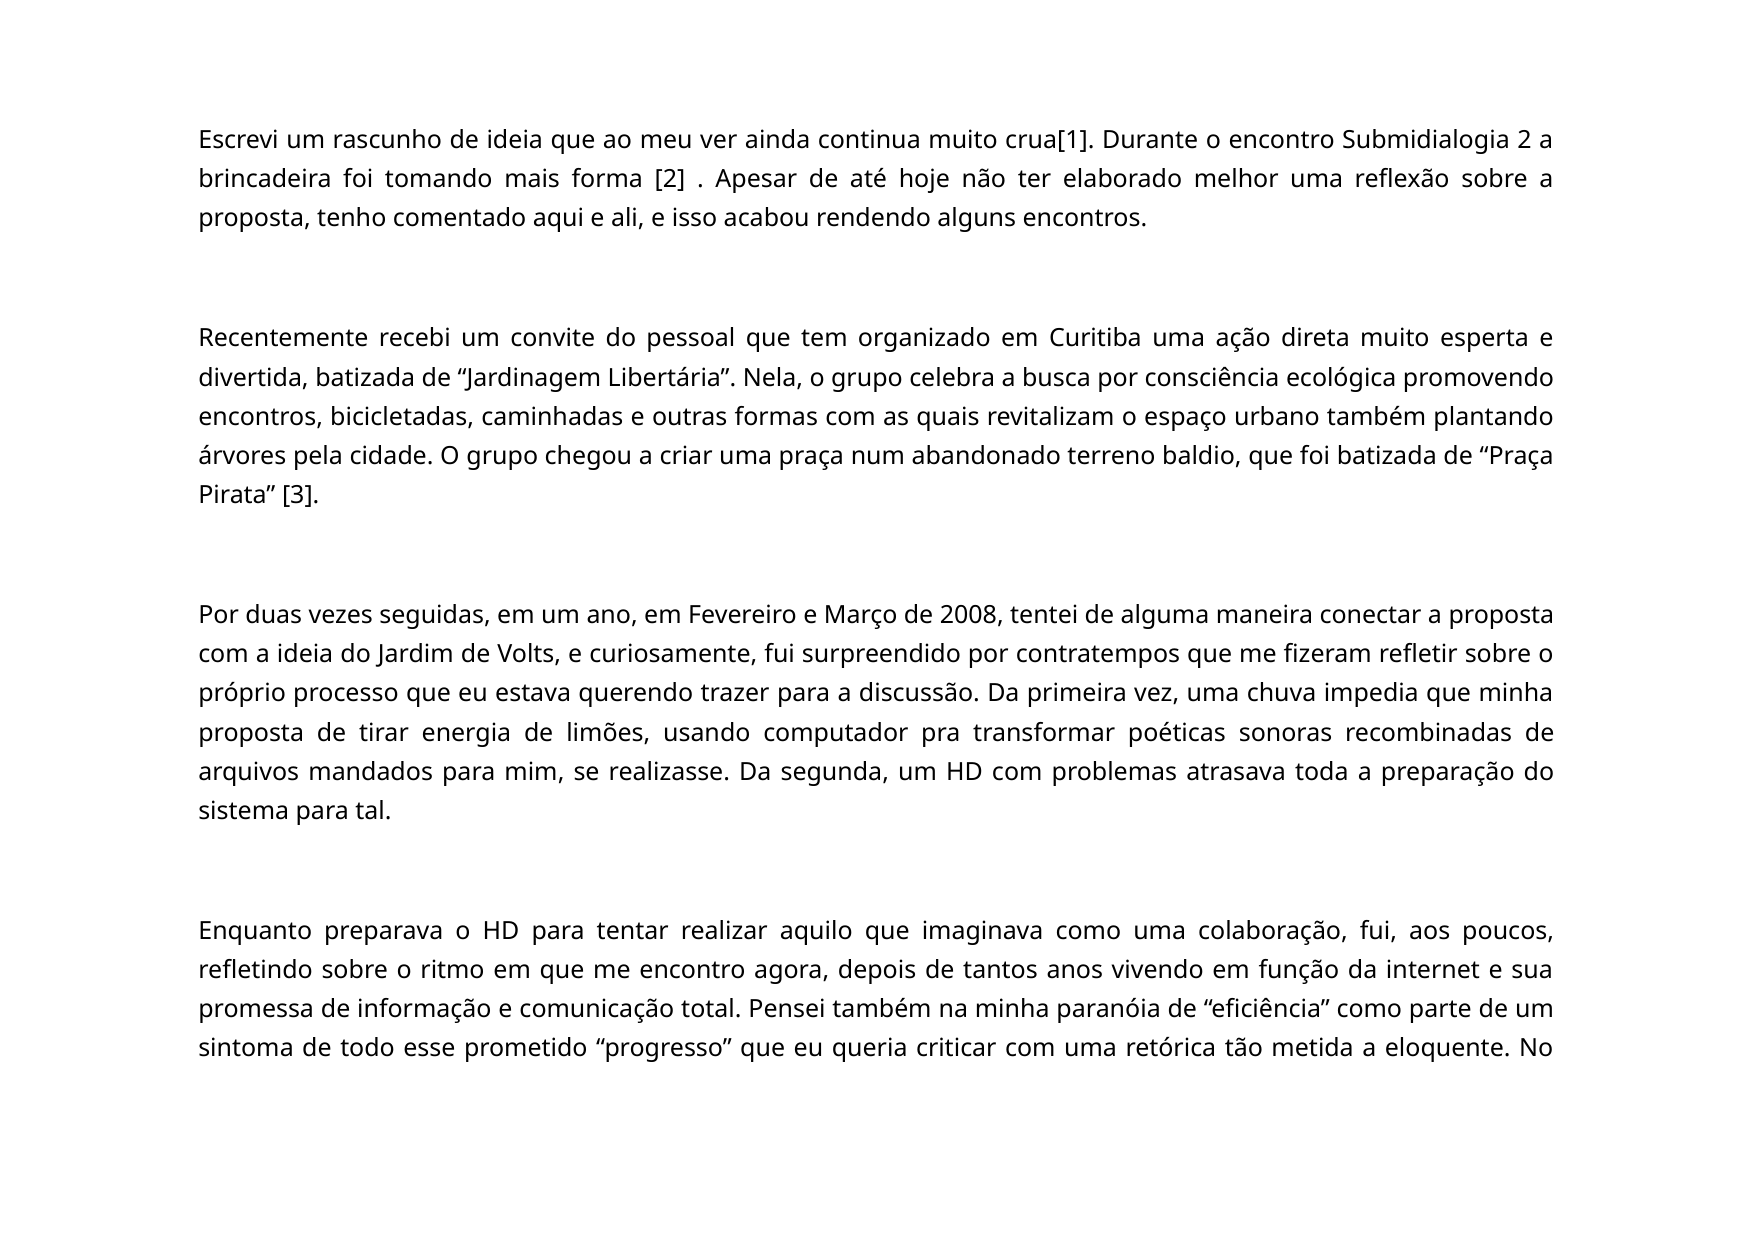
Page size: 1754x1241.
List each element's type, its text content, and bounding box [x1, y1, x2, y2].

text Por duas vezes seguidas, em um ano, em Fevereiro e Março de 2008, tentei de alguma maneira conectar a proposta com a ideia do Jardim de Volts, e curiosamente, fui surpreendido por contratempos que me fizeram refletir sobre o próprio processo que eu estava querendo trazer para a discussão. Da primeira vez, uma chuva impedia que minha proposta de tirar energia de limões, usando computador pra transformar poéticas sonoras recombinadas de arquivos mandados para mim, se realizasse. Da segunda, um HD com problemas atrasava toda a preparação do sistema para tal. [198, 597, 1556, 827]
text Recentemente recebi um convite do pessoal que tem organizado em Curitiba uma ação direta muito esperta e divertida, batizada de “Jardinagem Libertária”. Nela, o grupo celebra a busca por consciência ecológica promovendo encontros, bicicletadas, caminhadas e outras formas com as quais revitalizam o espaço urbano também plantando árvores pela cidade. O grupo chegou a criar uma praça num abandonado terreno baldio, que foi batizada de “Praça Pirata” [3]. [198, 320, 1556, 511]
text Escrevi um rascunho de ideia que ao meu ver ainda continua muito crua[1]. Durante o encontro Submidialogia 2 a brincadeira foi tomando mais forma [2] . Apesar de até hoje não ter elaborado melhor uma reflexão sobre a proposta, tenho comentado aqui e ali, e isso acabou rendendo alguns encontros. [198, 122, 1556, 234]
text Enquanto preparava o HD para tentar realizar aquilo que imaginava como uma colaboração, fui, aos poucos, refletindo sobre o ritmo em que me encontro agora, depois de tantos anos vivendo em função da internet e sua promessa de informação e comunicação total. Pensei também na minha paranóia de “eficiência” como parte de um sintoma de todo esse prometido “progresso” que eu queria criticar com uma retórica tão metida a eloquente. No [198, 912, 1556, 1064]
